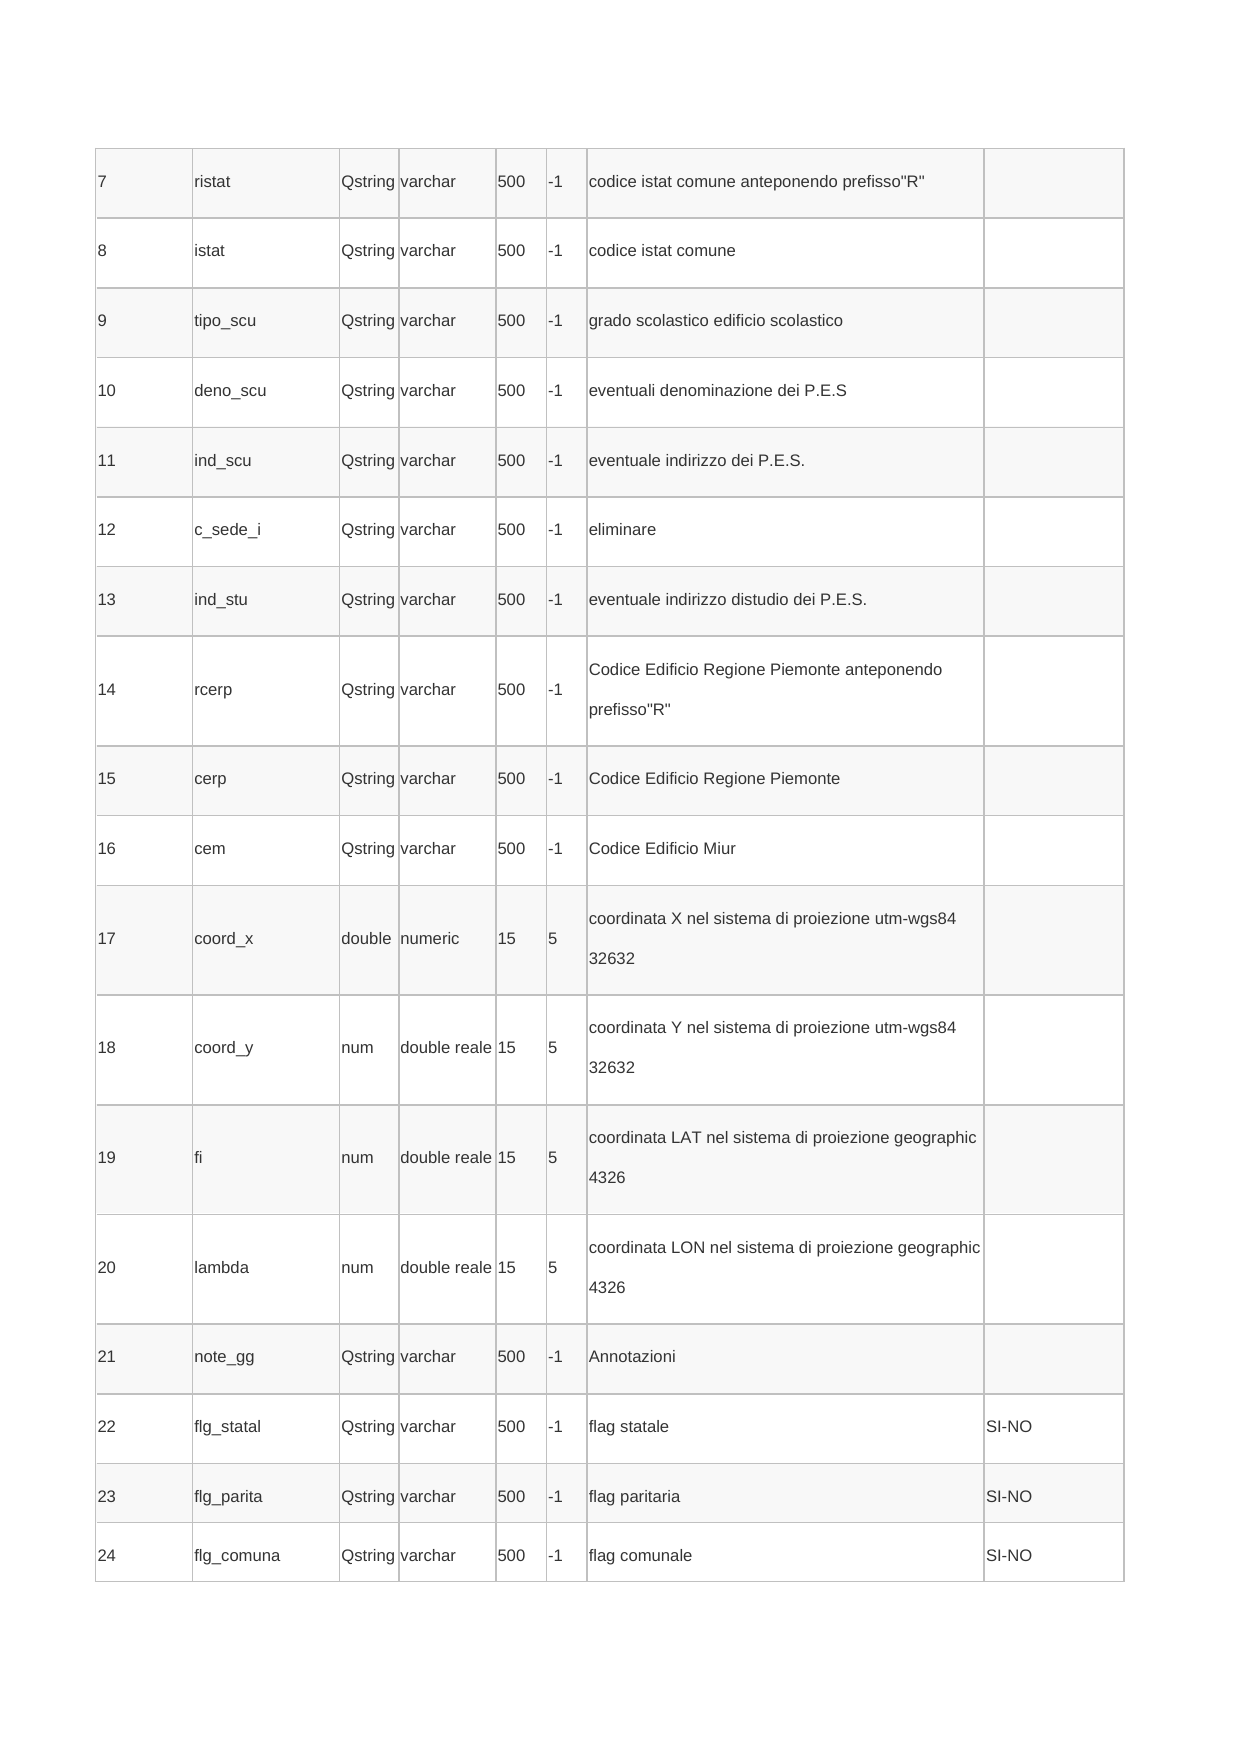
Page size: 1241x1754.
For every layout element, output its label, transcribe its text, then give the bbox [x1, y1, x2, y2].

table_cell Qstring [340, 1464, 398, 1522]
table_cell [985, 886, 1123, 994]
table_cell 15 [497, 996, 546, 1104]
table_cell varchar [400, 219, 495, 287]
table_cell varchar [400, 358, 495, 426]
table_cell -1 [547, 816, 586, 884]
table_cell [985, 1215, 1123, 1323]
table_cell 17 [96, 886, 192, 994]
table_cell 8 [96, 218, 192, 287]
table_cell coordinata LON nel sistema di proiezione geographic 4326 [588, 1215, 983, 1323]
table_cell 14 [96, 636, 192, 745]
table_cell 15 [96, 746, 192, 815]
table_cell [985, 567, 1123, 635]
table_cell 21 [96, 1324, 192, 1393]
table_cell 500 [497, 1464, 546, 1522]
table_cell -1 [547, 219, 586, 287]
table_cell coord_y [193, 996, 339, 1104]
table_cell ind_stu [193, 567, 339, 635]
table_cell Qstring [340, 428, 398, 496]
table_cell ristat [193, 149, 339, 217]
table_cell 500 [497, 567, 546, 635]
table_cell double reale [400, 996, 495, 1104]
table_cell varchar [400, 289, 495, 357]
table_cell 10 [96, 358, 192, 426]
table_cell [985, 747, 1123, 815]
table_cell 500 [497, 747, 546, 815]
table_cell 15 [497, 1215, 546, 1323]
table_cell 15 [497, 886, 546, 994]
table_cell ind_scu [193, 428, 339, 496]
table_cell flag comunale [588, 1523, 983, 1581]
table_cell 23 [96, 1464, 192, 1522]
table_cell [985, 816, 1123, 884]
table_cell cerp [193, 747, 339, 815]
table_cell 20 [96, 1215, 192, 1323]
table_cell fi [193, 1106, 339, 1213]
table_cell varchar [400, 1395, 495, 1463]
table_cell [985, 358, 1123, 426]
table_cell 18 [96, 995, 192, 1104]
table_cell varchar [400, 1464, 495, 1522]
table_cell codice istat comune [588, 219, 983, 287]
table_cell Codice Edificio Miur [588, 816, 983, 884]
table_cell 500 [497, 498, 546, 566]
table_cell Qstring [340, 1523, 398, 1581]
table_cell SI-NO [985, 1464, 1123, 1522]
table_cell 22 [96, 1394, 192, 1463]
table_cell varchar [400, 567, 495, 635]
table_cell flag paritaria [588, 1464, 983, 1522]
table_cell varchar [400, 816, 495, 884]
table_cell [985, 149, 1123, 217]
table_cell [985, 498, 1123, 566]
table_cell flag statale [588, 1395, 983, 1463]
table_cell -1 [547, 1395, 586, 1463]
table_cell double reale [400, 1215, 495, 1323]
table_cell 500 [497, 358, 546, 426]
table_cell Qstring [340, 567, 398, 635]
table_cell Qstring [340, 816, 398, 884]
table_cell note_gg [193, 1325, 339, 1393]
table_cell 13 [96, 567, 192, 635]
table_cell Qstring [340, 219, 398, 287]
table_cell [985, 289, 1123, 357]
table_cell SI-NO [985, 1523, 1123, 1581]
table_cell eliminare [588, 498, 983, 566]
table_cell coord_x [193, 886, 339, 994]
table_cell 5 [547, 1215, 586, 1323]
table_cell flg_parita [193, 1464, 339, 1522]
table_cell [985, 637, 1123, 745]
table_cell double [340, 886, 398, 994]
table_cell cem [193, 816, 339, 884]
table_cell codice istat comune anteponendo prefisso"R" [588, 149, 983, 217]
table_cell -1 [547, 1464, 586, 1522]
table_cell deno_scu [193, 358, 339, 426]
table_cell tipo_scu [193, 289, 339, 357]
table_cell -1 [547, 428, 586, 496]
table_cell [985, 219, 1123, 287]
table_cell 9 [96, 288, 192, 357]
table_cell grado scolastico edificio scolastico [588, 289, 983, 357]
table_cell -1 [547, 747, 586, 815]
table_cell Qstring [340, 498, 398, 566]
table_cell num [340, 996, 398, 1104]
table_cell varchar [400, 1325, 495, 1393]
table_cell 19 [96, 1105, 192, 1213]
table_cell num [340, 1106, 398, 1213]
table_cell c_sede_i [193, 498, 339, 566]
table_cell num [340, 1215, 398, 1323]
table_cell rcerp [193, 637, 339, 745]
table_cell -1 [547, 1523, 586, 1581]
table_cell 500 [497, 428, 546, 496]
table_cell varchar [400, 498, 495, 566]
table_cell 500 [497, 1395, 546, 1463]
table_cell 24 [96, 1523, 192, 1581]
table_cell 500 [497, 289, 546, 357]
table_cell Qstring [340, 358, 398, 426]
table_cell eventuale indirizzo distudio dei P.E.S. [588, 567, 983, 635]
table_cell 15 [497, 1106, 546, 1213]
table_cell 16 [96, 816, 192, 884]
table_cell eventuali denominazione dei P.E.S [588, 358, 983, 426]
table_cell lambda [193, 1215, 339, 1323]
table_cell 5 [547, 1106, 586, 1213]
table_cell numeric [400, 886, 495, 994]
table_cell [985, 428, 1123, 496]
table_cell flg_statal [193, 1395, 339, 1463]
table_cell varchar [400, 149, 495, 217]
table_cell -1 [547, 1325, 586, 1393]
table_cell 7 [96, 149, 192, 217]
table_cell Qstring [340, 289, 398, 357]
table_cell 500 [497, 219, 546, 287]
table_cell 12 [96, 497, 192, 566]
table_cell varchar [400, 1523, 495, 1581]
table_cell 500 [497, 149, 546, 217]
table_cell coordinata LAT nel sistema di proiezione geographic 4326 [588, 1106, 983, 1213]
table_cell 500 [497, 1523, 546, 1581]
table_cell coordinata Y nel sistema di proiezione utm-wgs84 32632 [588, 996, 983, 1104]
table_cell 11 [96, 428, 192, 496]
table_cell coordinata X nel sistema di proiezione utm-wgs84 32632 [588, 886, 983, 994]
table_cell Qstring [340, 149, 398, 217]
table_cell 500 [497, 1325, 546, 1393]
table_cell double reale [400, 1106, 495, 1213]
table_cell [985, 996, 1123, 1104]
table_cell 500 [497, 816, 546, 884]
table_cell [985, 1325, 1123, 1393]
table_cell varchar [400, 428, 495, 496]
table_cell istat [193, 219, 339, 287]
table_cell -1 [547, 567, 586, 635]
table_cell -1 [547, 289, 586, 357]
table_cell Qstring [340, 747, 398, 815]
table_cell 5 [547, 996, 586, 1104]
table_cell -1 [547, 498, 586, 566]
table_cell Qstring [340, 1325, 398, 1393]
table_cell varchar [400, 637, 495, 745]
table_cell SI-NO [985, 1395, 1123, 1463]
table_cell Qstring [340, 1395, 398, 1463]
table_cell Annotazioni [588, 1325, 983, 1393]
table_cell -1 [547, 149, 586, 217]
table_cell Qstring [340, 637, 398, 745]
table_cell 5 [547, 886, 586, 994]
table_cell flg_comuna [193, 1523, 339, 1581]
table_cell eventuale indirizzo dei P.E.S. [588, 428, 983, 496]
table_cell Codice Edificio Regione Piemonte anteponendo prefisso"R" [588, 637, 983, 745]
table_cell [985, 1106, 1123, 1213]
table_cell -1 [547, 358, 586, 426]
table_cell varchar [400, 747, 495, 815]
table_cell Codice Edificio Regione Piemonte [588, 747, 983, 815]
table_cell -1 [547, 637, 586, 745]
table_cell 500 [497, 637, 546, 745]
